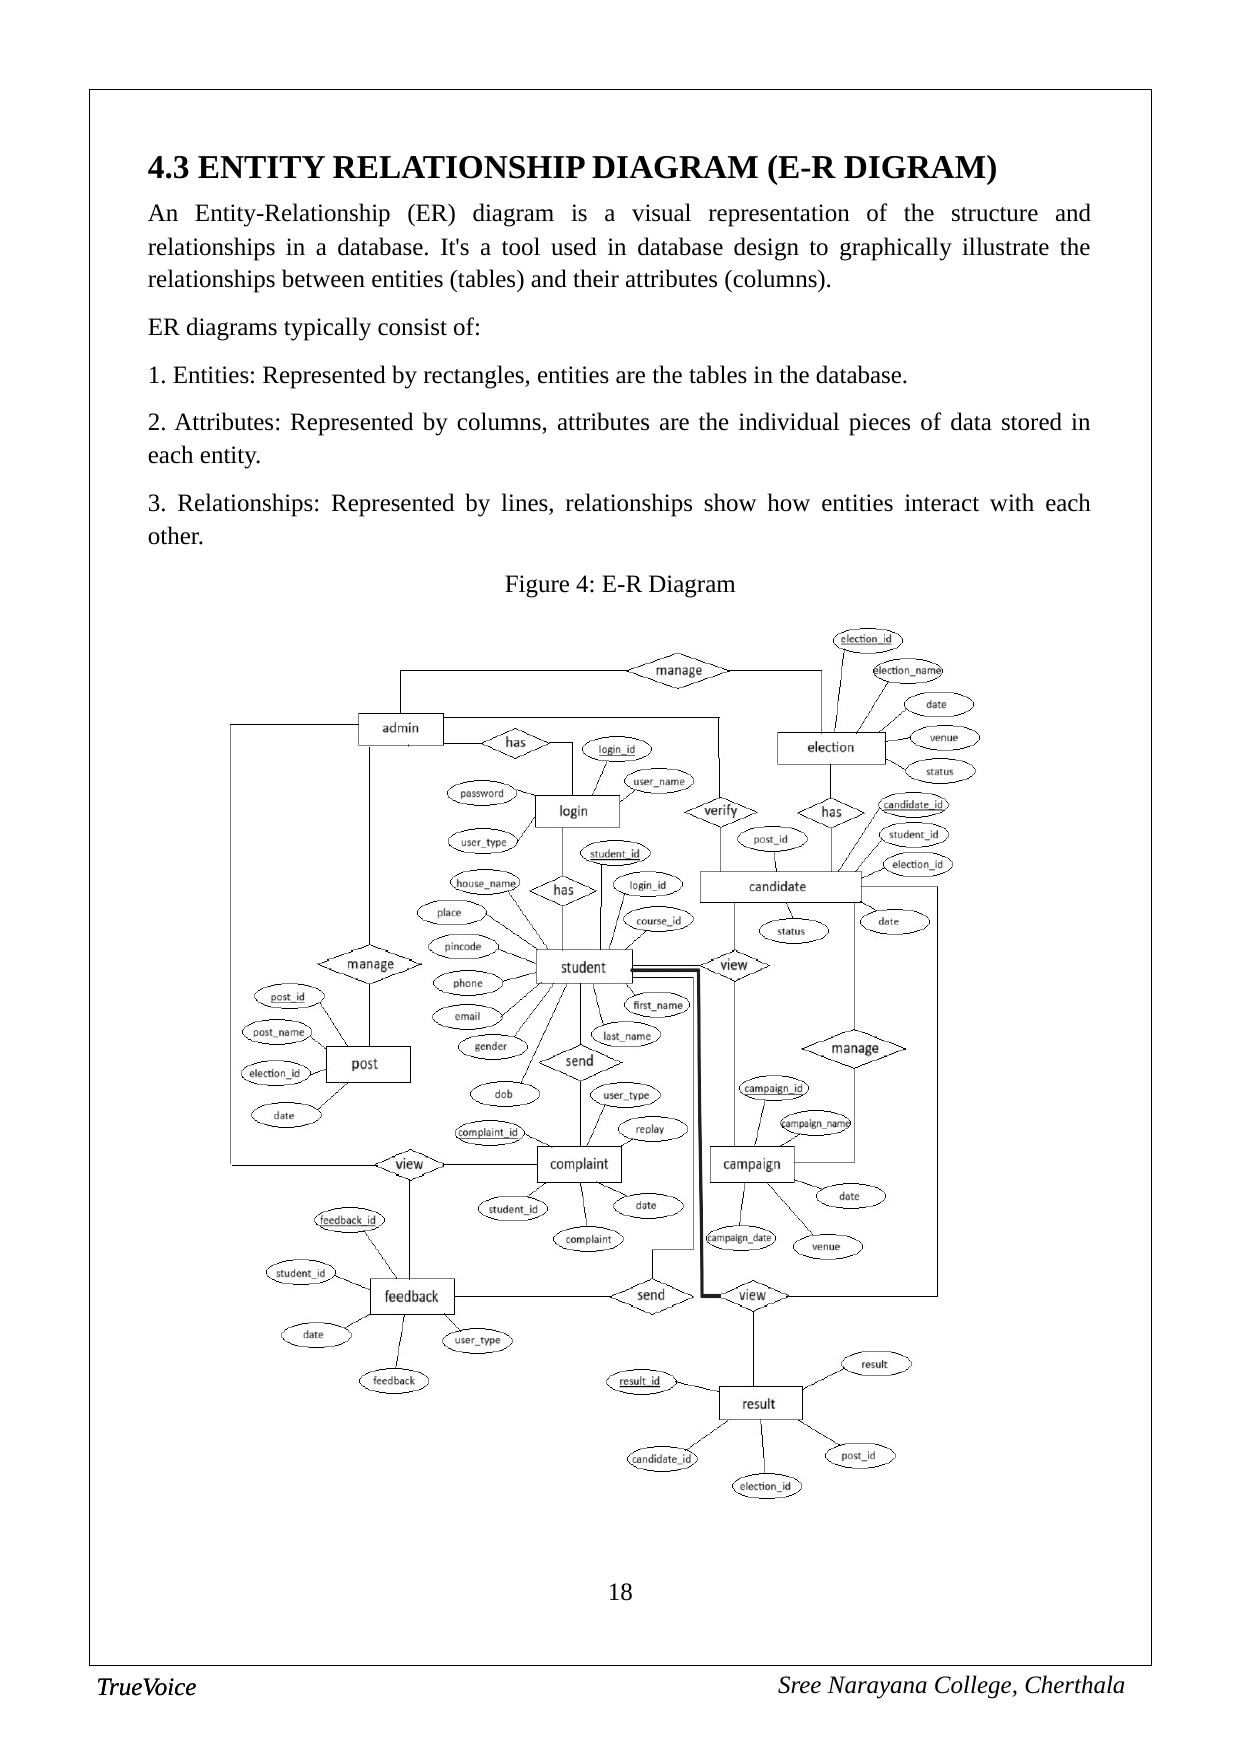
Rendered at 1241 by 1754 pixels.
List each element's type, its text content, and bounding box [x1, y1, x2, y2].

text 1. Entities: Represented by rectangles, entities are the tables in the database. [148, 360, 1092, 388]
text 2. Attributes: Represented by columns, attributes are the individual pieces of data stored in each entity. [148, 407, 1092, 469]
text 3. Relationships: Represented by lines, relationships show how entities interact with each other. [148, 488, 1092, 550]
text Figure 4: E-R Diagram [148, 569, 1092, 597]
subtitle 4.3 ENTITY RELATIONSHIP DIAGRAM (E-R DIGRAM) [148, 148, 1092, 186]
text An Entity-Relationship (ER) diagram is a visual representation of the structure and relationships in a database. It's a tool used in database design to graphically illustrate the relationships between entities (tables) and their attributes (columns). [148, 198, 1092, 293]
picture [127, 600, 1113, 1565]
text ER diagrams typically consist of: [148, 312, 1092, 341]
